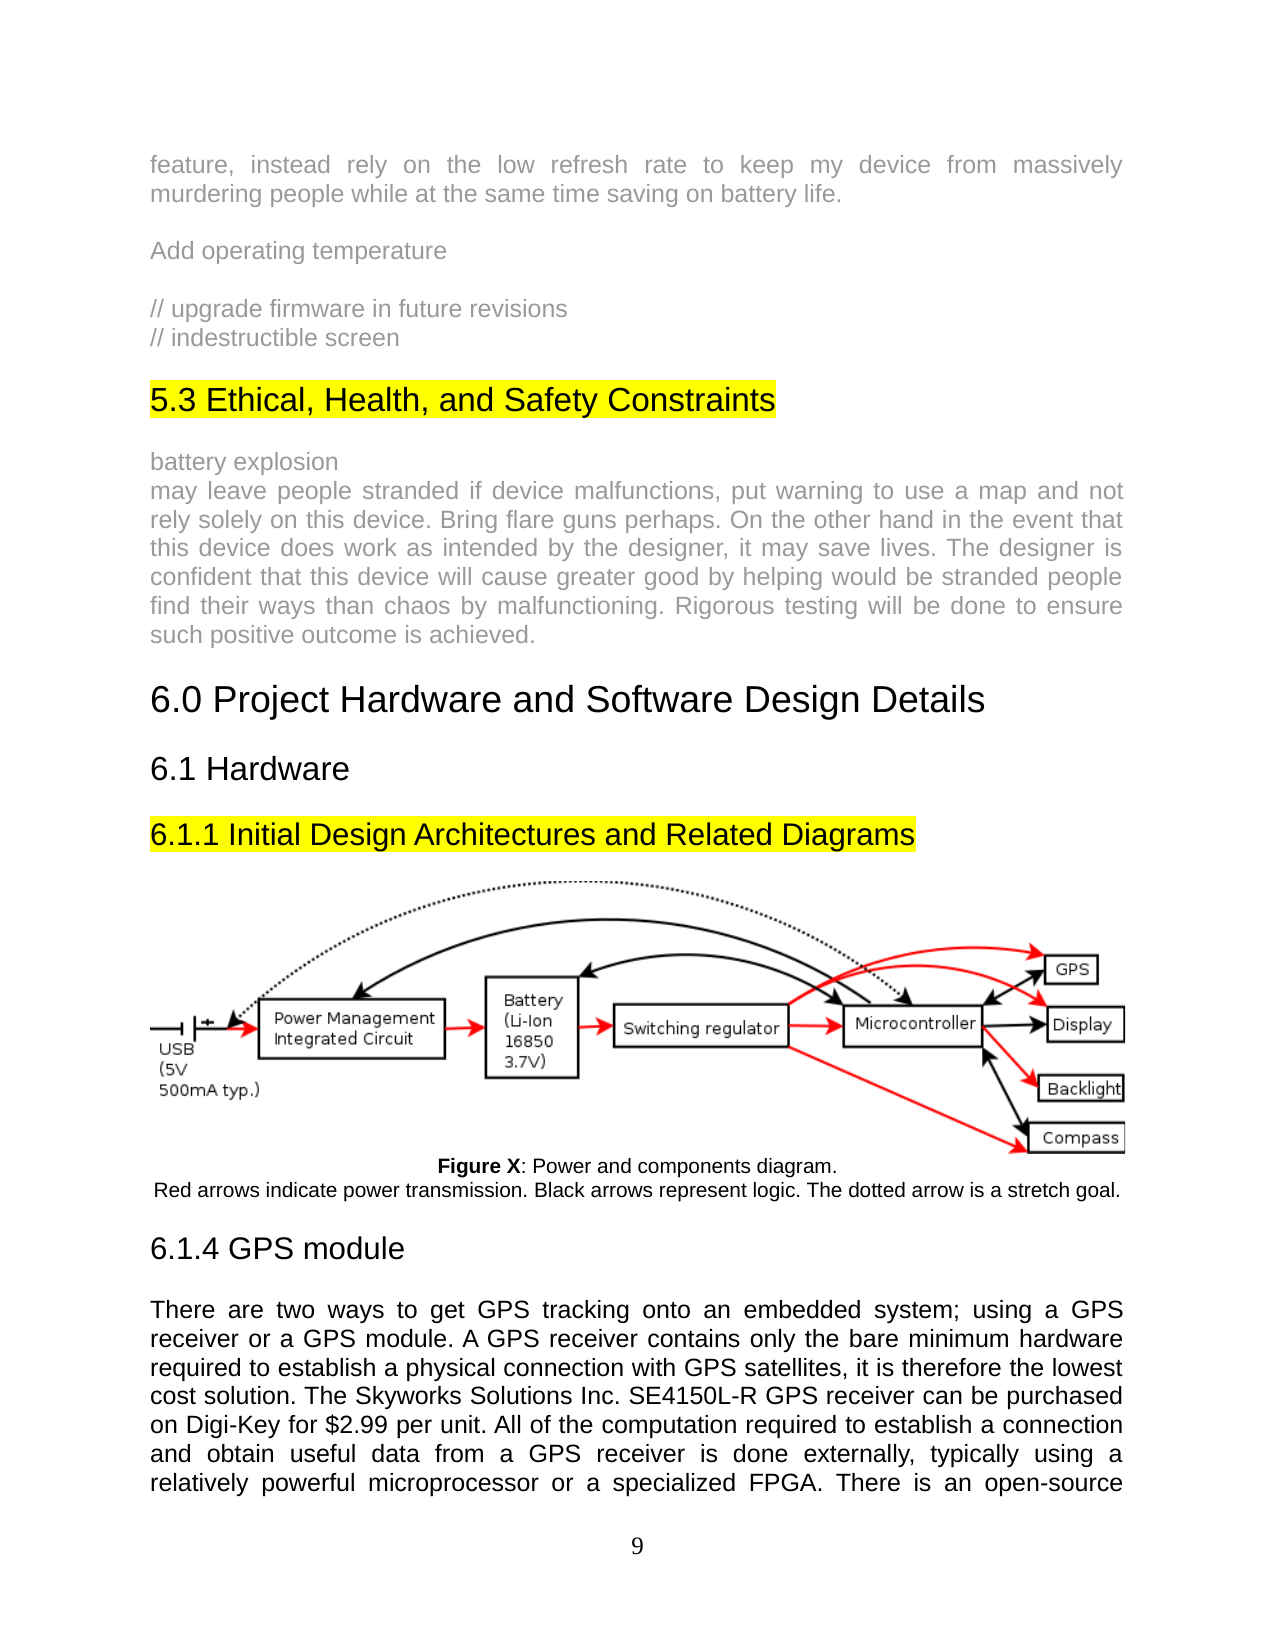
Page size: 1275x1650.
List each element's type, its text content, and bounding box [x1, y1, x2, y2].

text may leave people stranded if device malfunctions, put warning to use a map and not rely solely on this device. Bring flare guns perhaps. On the other hand in the event that this device does work as intended by the designer, it may save lives. The designer is confident that this device will cause greater good by helping would be stranded people find their ways than chaos by malfunctioning. Rigorous testing will be done to ensure such positive outcome is achieved. [150, 476, 1125, 648]
text battery explosion [150, 447, 1125, 476]
text 6.1.4 GPS module [150, 1230, 1125, 1266]
text There are two ways to get GPS tracking onto an embedded system; using a GPS receiver or a GPS module. A GPS receiver contains only the bare minimum hardware required to establish a physical connection with GPS satellites, it is therefore the lowest cost solution. The Skyworks Solutions Inc. SE4150L-R GPS receiver can be purchased on Digi-Key for $2.99 per unit. All of the computation required to establish a connection and obtain useful data from a GPS receiver is done externally, typically using a relatively powerful microprocessor or a specialized FPGA. There is an open-source [150, 1295, 1125, 1496]
text // indestructible screen [150, 322, 1125, 351]
text // upgrade firmware in future revisions [150, 294, 1125, 322]
text Add operating temperature [150, 236, 1125, 265]
text Figure X: Power and components diagram. Red arrows indicate power transmission. Black arrows represent logic. The dotted arrow is a stretch goal. [150, 1154, 1125, 1202]
text 6.1 Hardware [150, 749, 1125, 787]
text 6.1.1 Initial Design Architectures and Related Diagrams [150, 816, 1125, 852]
text 6.0 Project Hardware and Software Design Details [150, 677, 1125, 720]
text feature, instead rely on the low refresh rate to keep my device from massively murdering people while at the same time saving on battery life. [150, 150, 1125, 207]
text 5.3 Ethical, Health, and Safety Constraints [150, 380, 1125, 418]
picture [150, 881, 1125, 1154]
